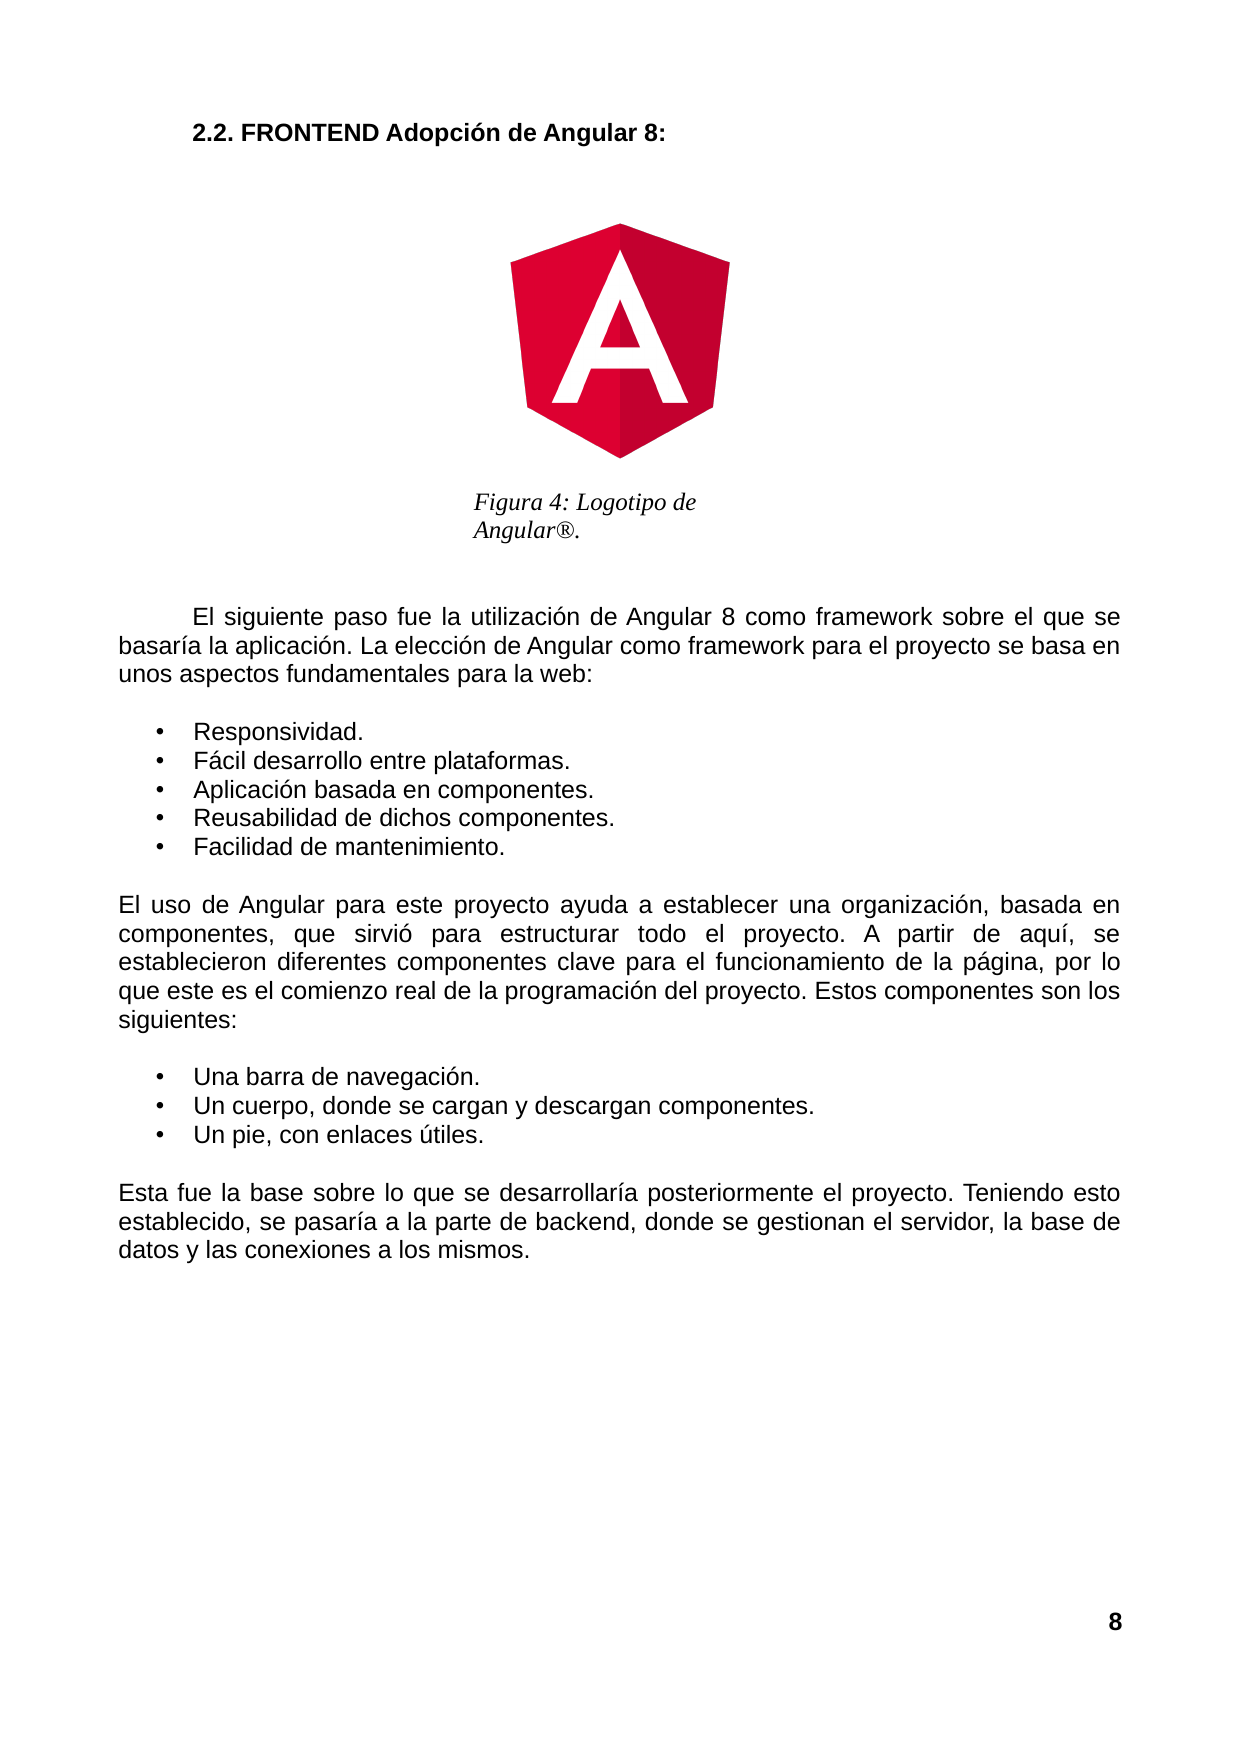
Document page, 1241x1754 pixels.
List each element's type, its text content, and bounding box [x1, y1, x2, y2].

list Responsividad. [156, 717, 1122, 746]
text Figura 4: Logotipo de Angular®. [473, 482, 767, 544]
list Reusabilidad de dichos componentes. [156, 803, 1122, 832]
list Un pie, con enlaces útiles. [156, 1120, 1122, 1149]
list Fácil desarrollo entre plataformas. [156, 746, 1122, 774]
text El uso de Angular para este proyecto ayuda a establecer una organización, basada en componentes, que sirvió para estructurar todo el proyecto. A partir de aquí, se establecieron diferentes componentes clave para el funcionamiento de la página, por lo que este es el comienzo real de la programación del proyecto. Estos componentes son los siguientes: [118, 890, 1122, 1034]
text 2.2. FRONTEND Adopción de Angular 8: [118, 118, 1122, 147]
list Facilidad de mantenimiento. [156, 832, 1122, 861]
list Un cuerpo, donde se cargan y descargan componentes. [156, 1091, 1122, 1120]
list Aplicación basada en componentes. [156, 774, 1122, 803]
picture [473, 188, 767, 482]
list Una barra de navegación. [156, 1062, 1122, 1091]
text Esta fue la base sobre lo que se desarrollaría posteriormente el proyecto. Teniendo esto establecido, se pasaría a la parte de backend, donde se gestionan el servidor, la base de datos y las conexiones a los mismos. [118, 1178, 1122, 1264]
text El siguiente paso fue la utilización de Angular 8 como framework sobre el que se basaría la aplicación. La elección de Angular como framework para el proyecto se basa en unos aspectos fundamentales para la web: [118, 602, 1122, 688]
